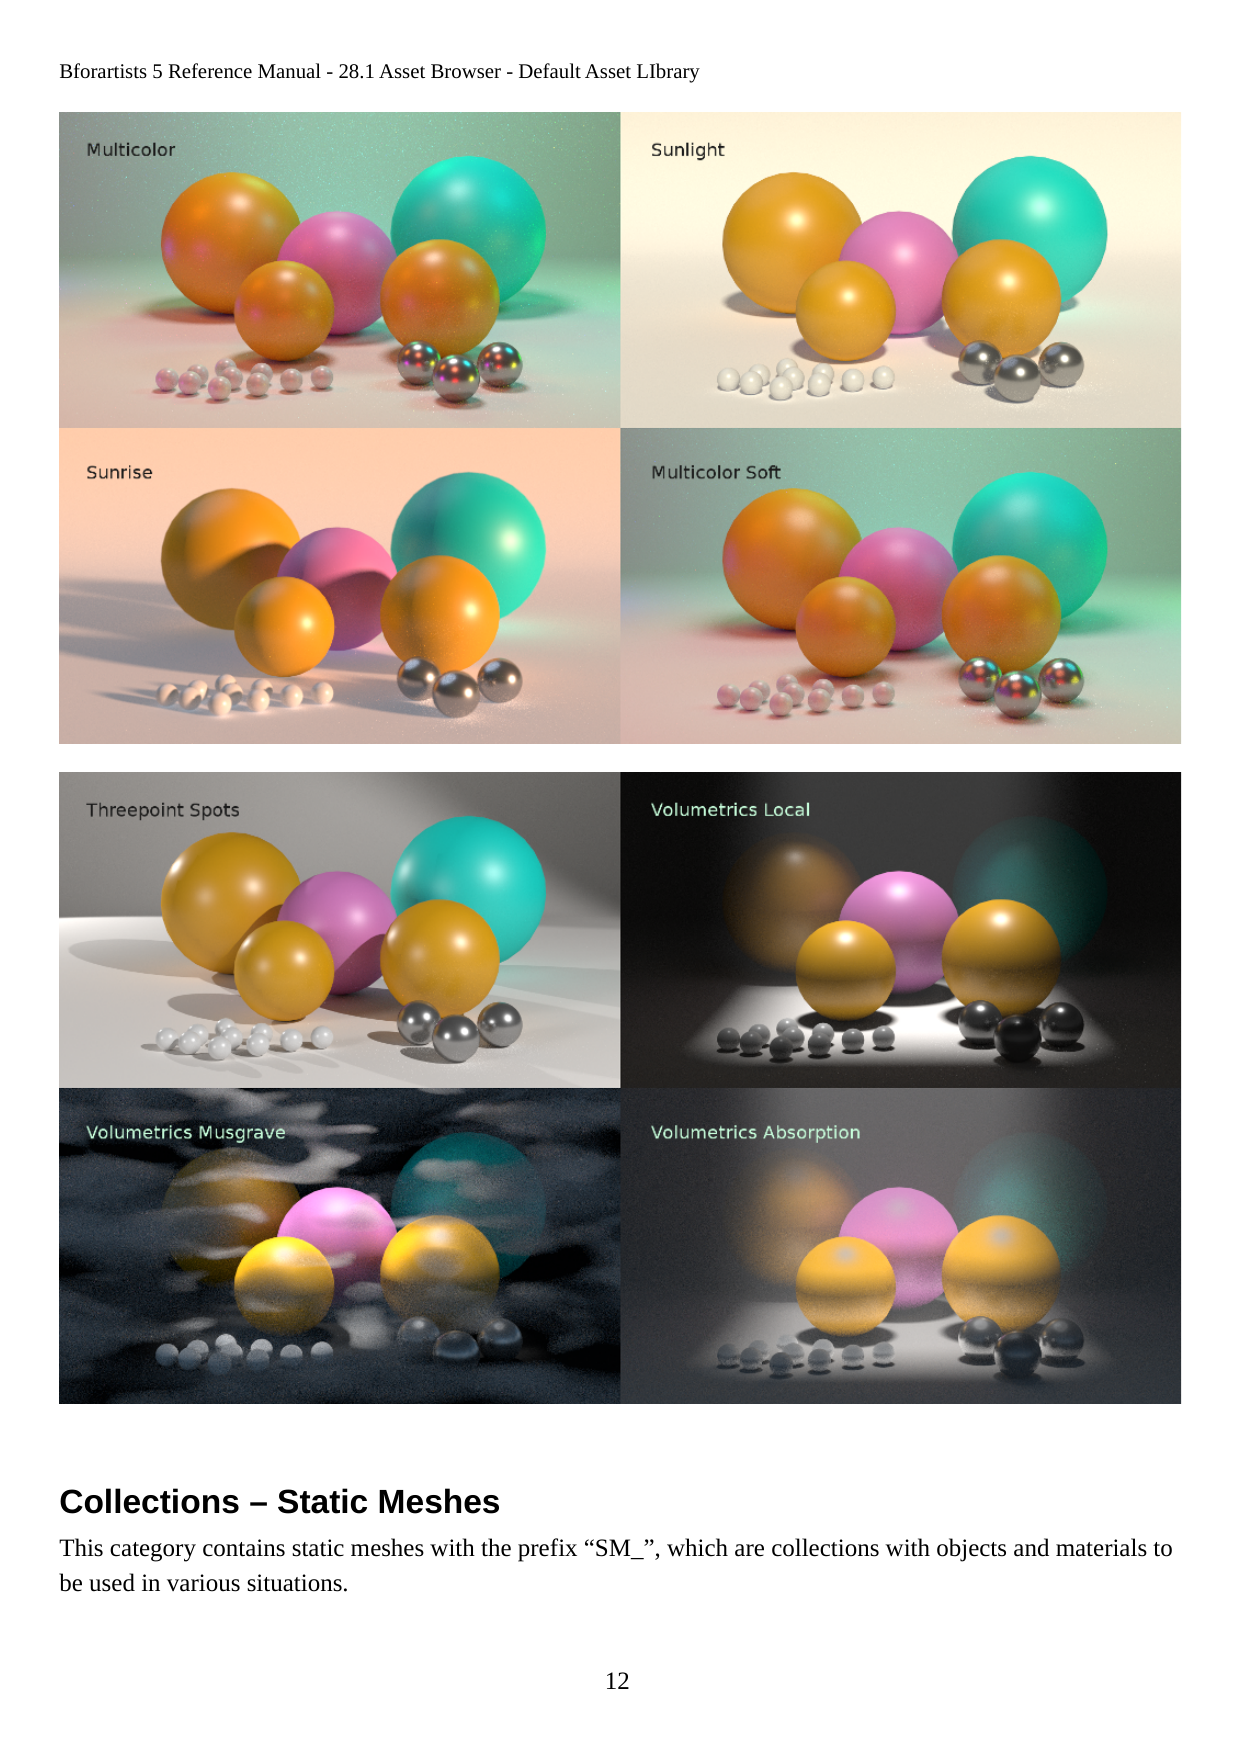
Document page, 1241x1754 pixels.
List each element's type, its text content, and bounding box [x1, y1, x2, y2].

subtitle Collections – Static Meshes [59, 1482, 1181, 1521]
picture [59, 112, 1182, 744]
picture [59, 772, 1182, 1404]
text This category contains static meshes with the prefix “SM_”, which are collections with objects and materials to be used in various situations. [59, 1533, 1181, 1596]
